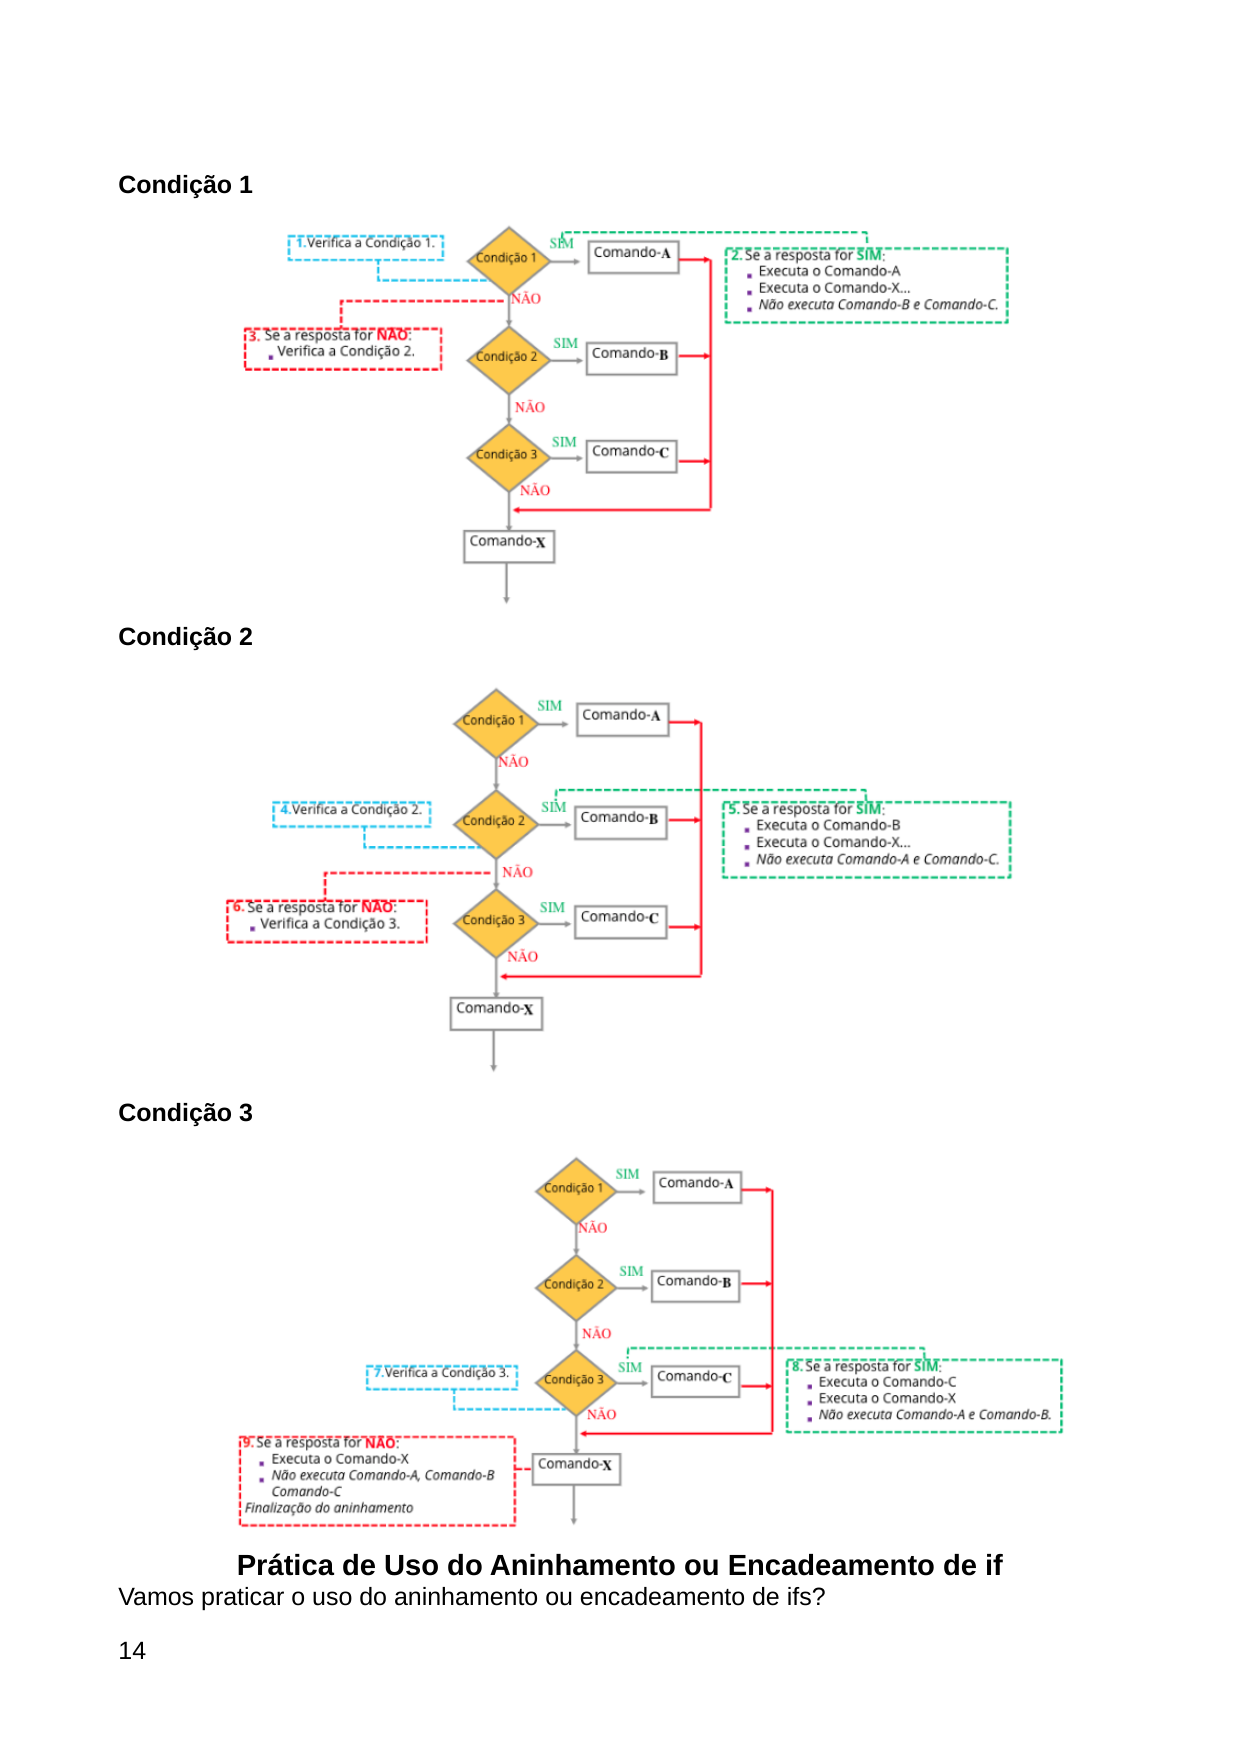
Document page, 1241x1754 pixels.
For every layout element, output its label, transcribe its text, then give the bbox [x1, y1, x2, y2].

text Vamos praticar o uso do aninhamento ou encadeamento de ifs? [118, 1582, 1122, 1611]
text Condição 2 [118, 265, 1122, 651]
text Condição 3 [118, 669, 1122, 1126]
subtitle Prática de Uso do Aninhamento ou Encadeamento de if [118, 1207, 1122, 1582]
text Condição 1 [118, 170, 1122, 199]
